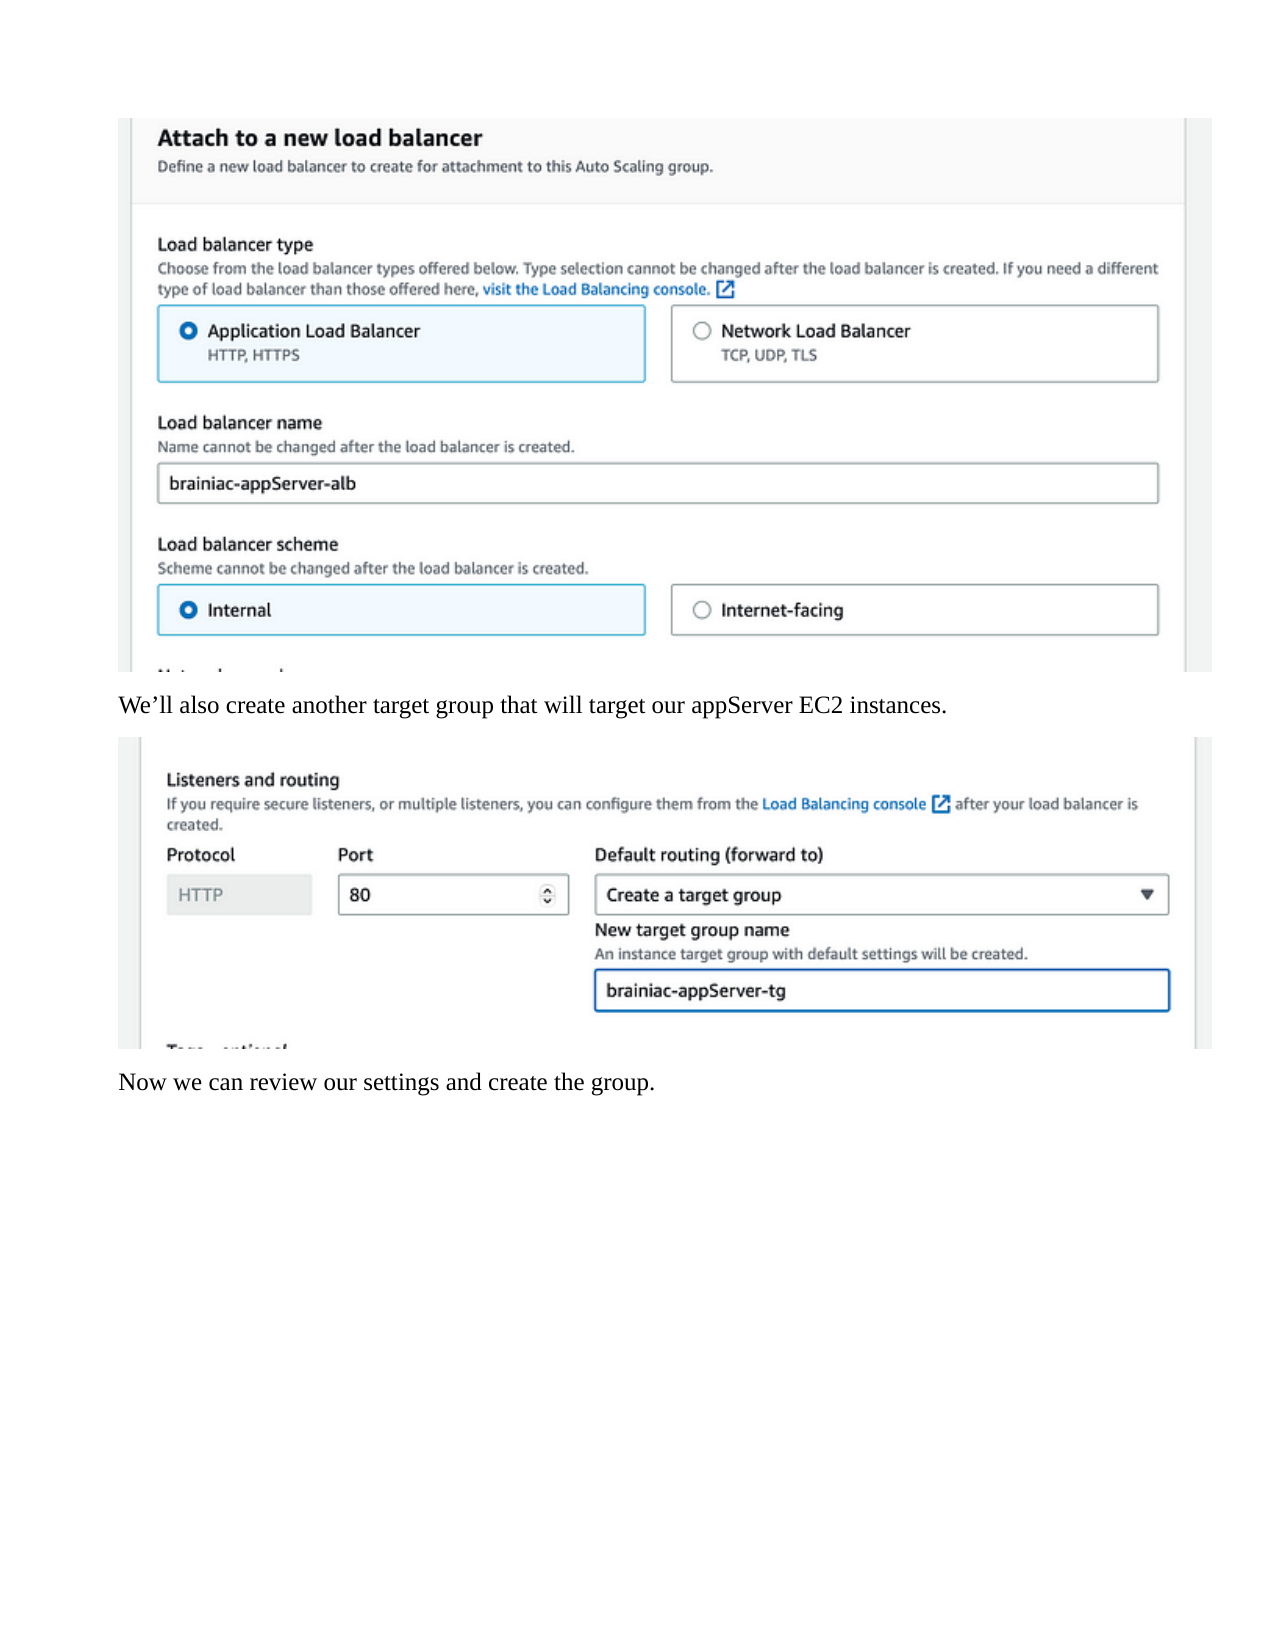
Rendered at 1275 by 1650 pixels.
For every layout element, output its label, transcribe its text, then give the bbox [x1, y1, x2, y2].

picture [118, 737, 1212, 1049]
text We’ll also create another target group that will target our appServer EC2 instances. [118, 690, 1157, 719]
picture [118, 118, 1212, 672]
text Now we can review our settings and create the group. [118, 1067, 1157, 1096]
